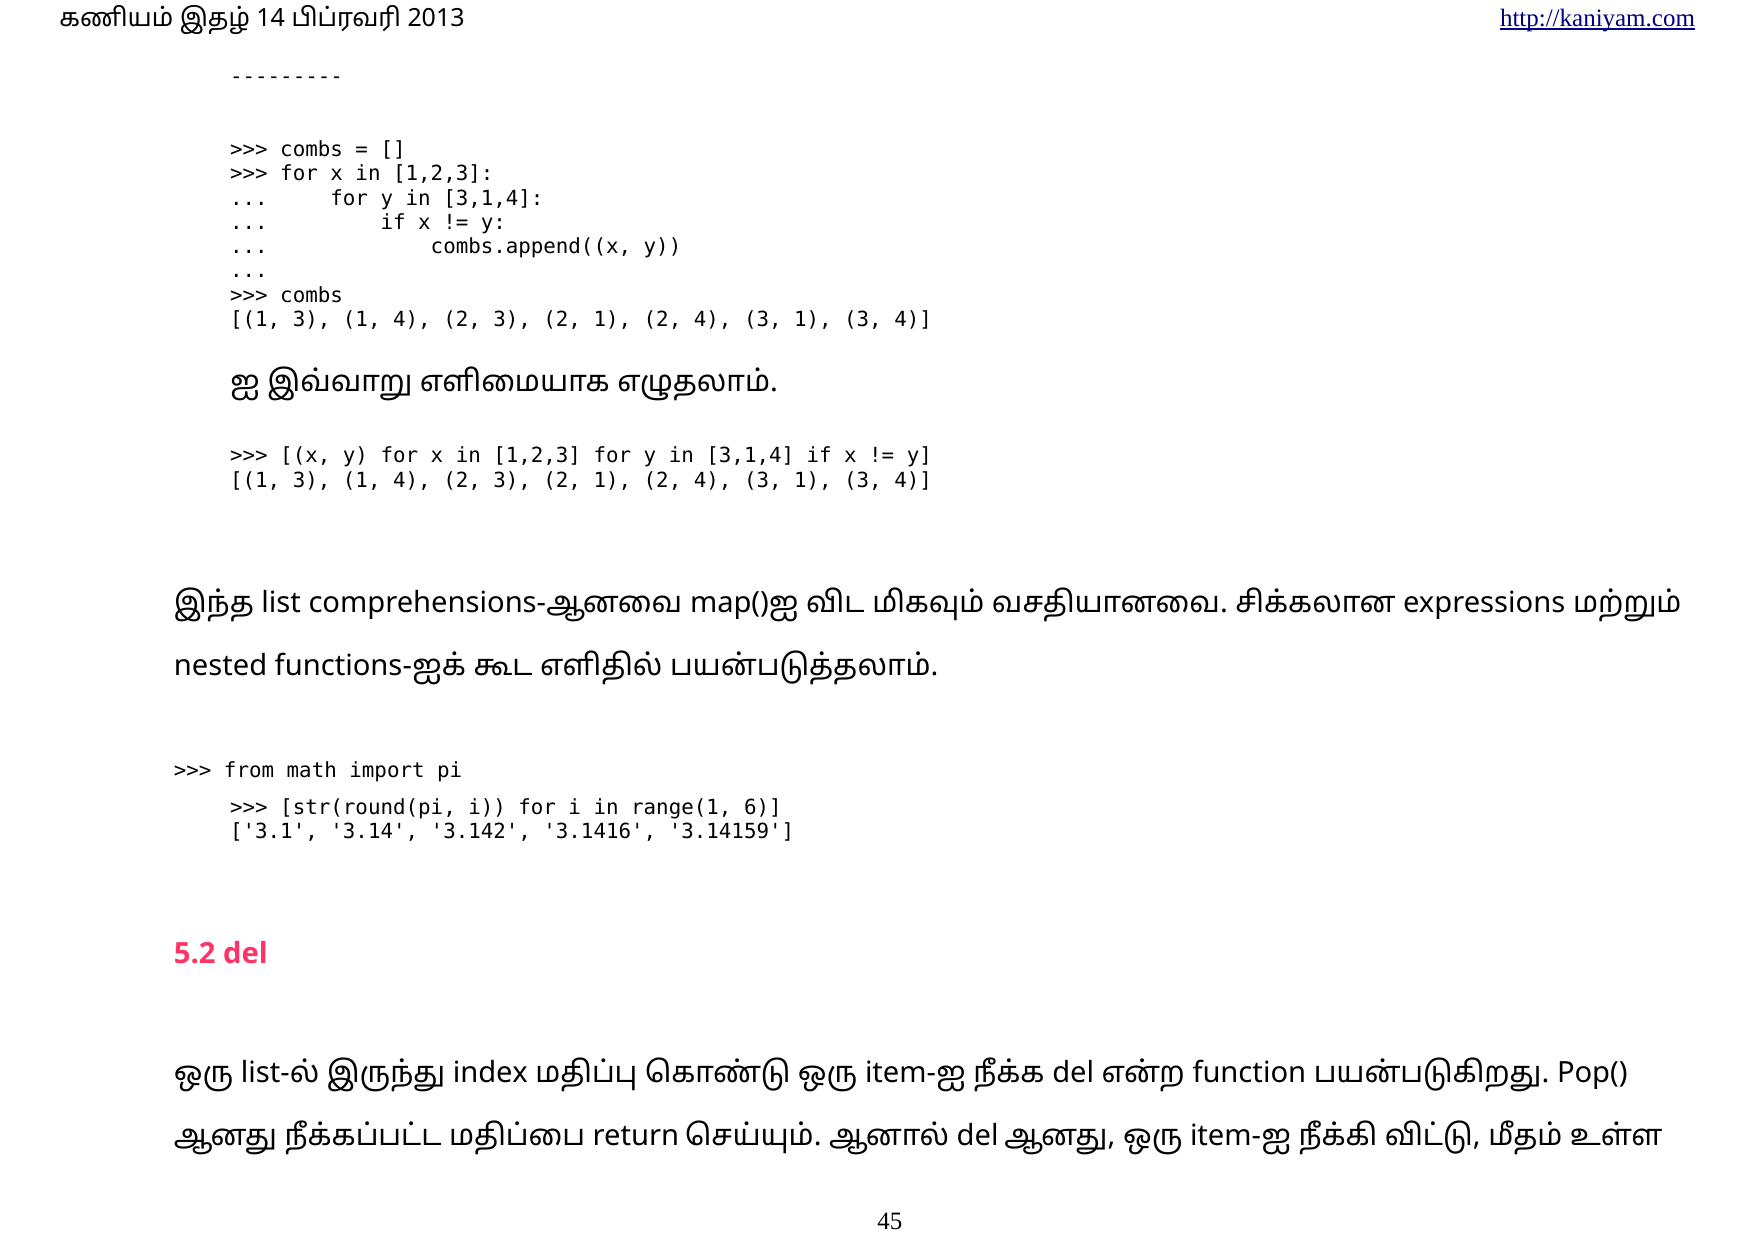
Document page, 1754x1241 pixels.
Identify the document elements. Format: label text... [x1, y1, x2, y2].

text ... for y in [3,1,4]: [174, 186, 1695, 210]
text >>> for x in [1,2,3]: [174, 161, 1695, 186]
text ... if x != y: [174, 210, 1695, 234]
text >>> combs = [] [174, 137, 1695, 161]
text >>> combs [174, 283, 1695, 307]
text ஒரு list-ல் இருந்து index மதிப்பு கொண்டு ஒரு item-ஐ நீக்க del என்ற function பயன்படுகிறது. Pop() ஆனது நீக்கப்பட்ட மதிப்பை returnசெய்யும். ஆனால் delஆனது, ஒரு item-ஐ நீக்கி விட்டு, மீதம் உள்ள [174, 992, 1695, 1157]
text >>> [str(round(pi, i)) for i in range(1, 6)] [174, 795, 1695, 819]
text [(1, 3), (1, 4), (2, 3), (2, 1), (2, 4), (3, 1), (3, 4)] [174, 468, 1695, 492]
text ... combs.append((x, y)) [174, 234, 1695, 258]
text இந்த list comprehensions-ஆனவை map()ஐ விட மிகவும் வசதியானவை. சிக்கலான expressions மற்றும் nested functions-ஐக் கூட எளிதில் பயன்படுத்தலாம். >>> from math import pi [174, 521, 1695, 783]
text >>> [(x, y) for x in [1,2,3] for y in [3,1,4] if x != y] [174, 443, 1695, 468]
text --------- [174, 64, 1695, 88]
text ... [174, 258, 1695, 283]
text 5.2 del [174, 873, 1695, 972]
text [(1, 3), (1, 4), (2, 3), (2, 1), (2, 4), (3, 1), (3, 4)] [174, 307, 1695, 331]
text ஐ இவ்வாறு எளிமையாக எழுதலாம். [174, 361, 1695, 404]
text ['3.1', '3.14', '3.142', '3.1416', '3.14159'] [174, 819, 1695, 843]
